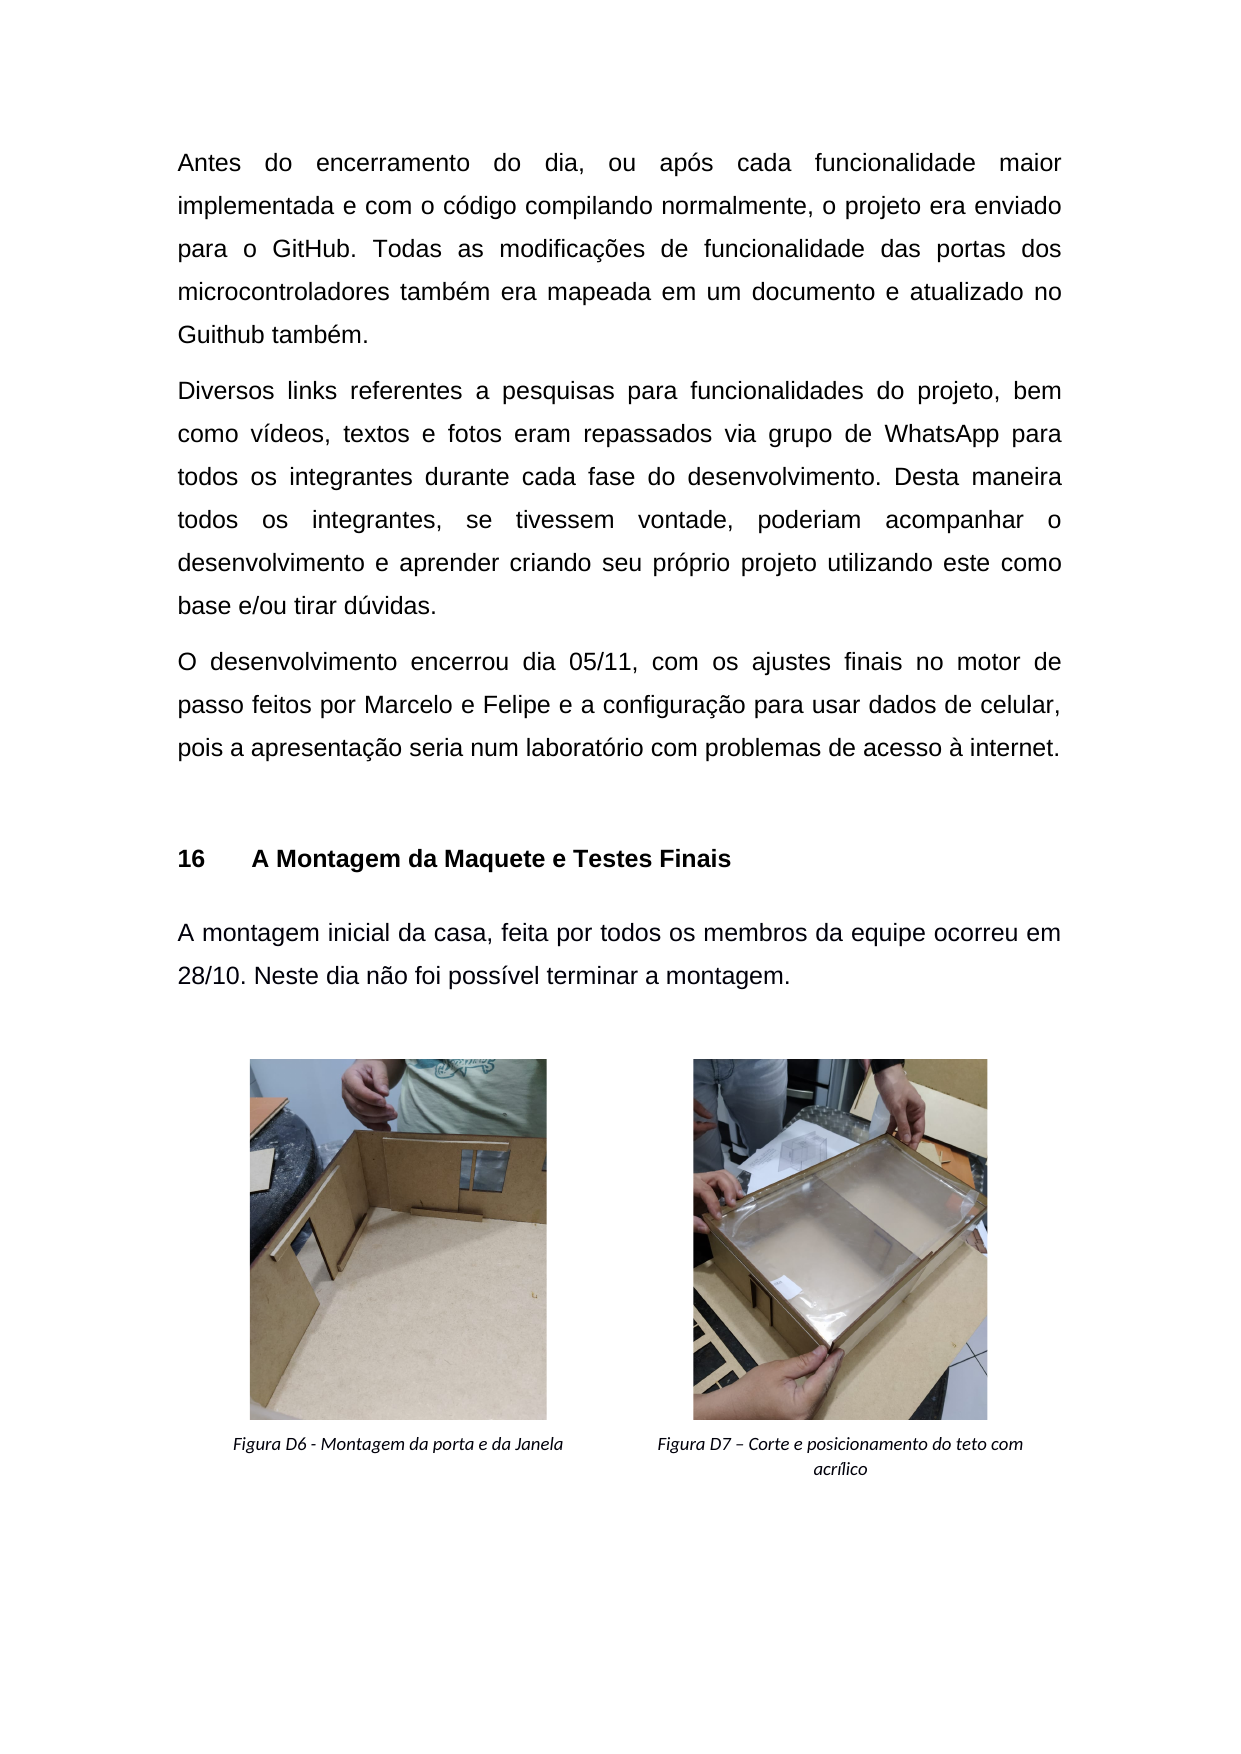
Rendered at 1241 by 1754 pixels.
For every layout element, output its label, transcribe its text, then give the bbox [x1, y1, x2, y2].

table_cell Figura D6 - Montagem da porta e da Janela [177, 1432, 619, 1492]
table_header [619, 1059, 1061, 1432]
subtitle 16 A Montagem da Maquete e Testes Finais [177, 844, 1063, 873]
text Diversos links referentes a pesquisas para funcionalidades do projeto, bem como vídeos, textos e fotos eram repassados via grupo de WhatsApp para todos os integrantes durante cada fase do desenvolvimento. Desta maneira todos os integrantes, se tivessem vontade, poderiam acompanhar o desenvolvimento e aprender criando seu próprio projeto utilizando este como base e/ou tirar dúvidas. [177, 376, 1063, 620]
picture [693, 1059, 988, 1420]
picture [249, 1059, 547, 1420]
table_cell Figura D7 – Corte e posicionamento do teto com acrílico [619, 1432, 1061, 1492]
table_header [177, 1059, 619, 1432]
text A montagem inicial da casa, feita por todos os membros da equipe ocorreu em 28/10. Neste dia não foi possível terminar a montagem. [177, 918, 1063, 990]
text Antes do encerramento do dia, ou após cada funcionalidade maior implementada e com o código compilando normalmente, o projeto era enviado para o GitHub. Todas as modificações de funcionalidade das portas dos microcontroladores também era mapeada em um documento e atualizado no Guithub também. [177, 148, 1063, 349]
text O desenvolvimento encerrou dia 05/11, com os ajustes finais no motor de passo feitos por Marcelo e Felipe e a configuração para usar dados de celular, pois a apresentação seria num laboratório com problemas de acesso à internet. [177, 647, 1063, 762]
